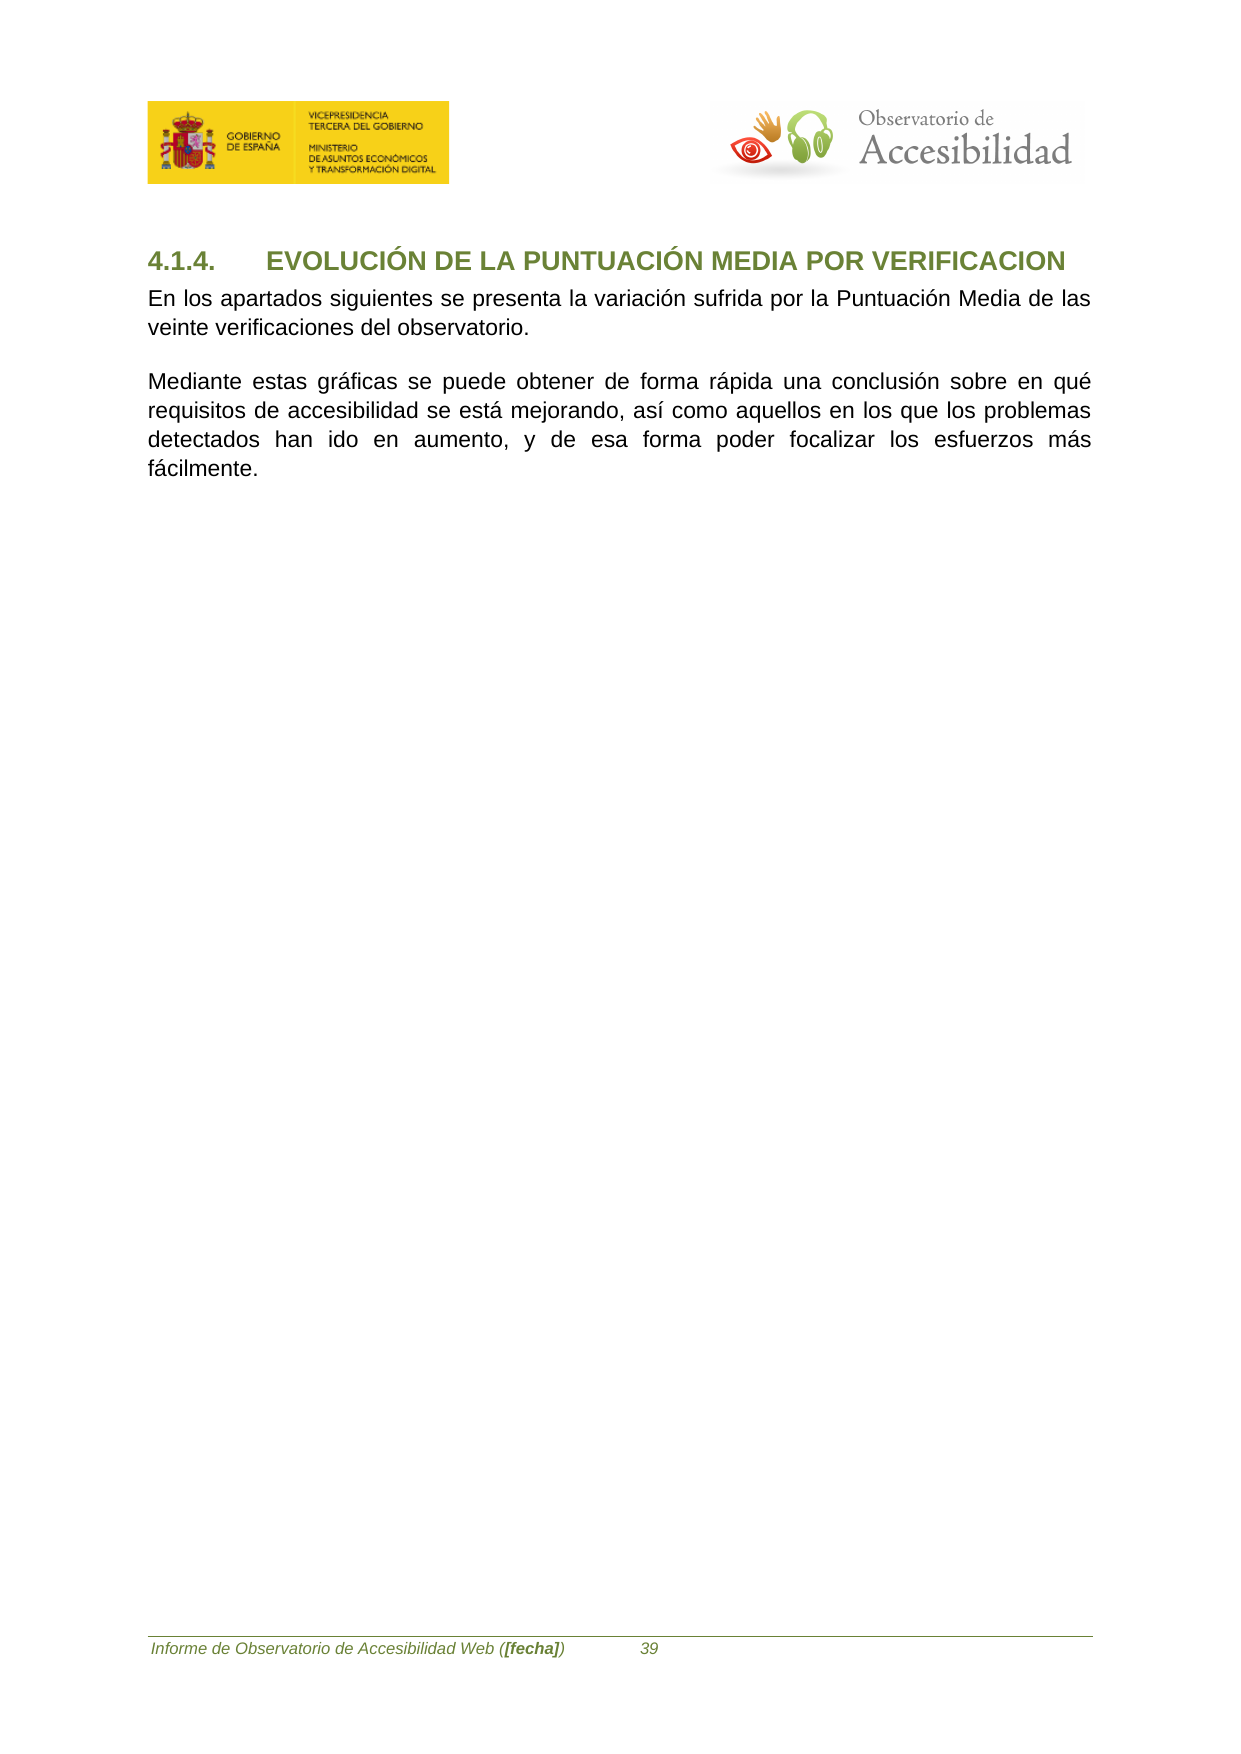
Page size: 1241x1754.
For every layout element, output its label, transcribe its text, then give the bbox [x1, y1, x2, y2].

picture [147, 101, 450, 184]
text Mediante estas gráficas se puede obtener de forma rápida una conclusión sobre en qué requisitos de accesibilidad se está mejorando, así como aquellos en los que los problemas detectados han ido en aumento, y de esa forma poder focalizar los esfuerzos más fácilmente. [148, 368, 1092, 481]
text En los apartados siguientes se presenta la variación sufrida por la Puntuación Media de las veinte verificaciones del observatorio. [148, 285, 1092, 341]
picture [710, 101, 1086, 184]
subtitle Evolución de la Puntuación Media por Verificacion [148, 245, 1092, 276]
